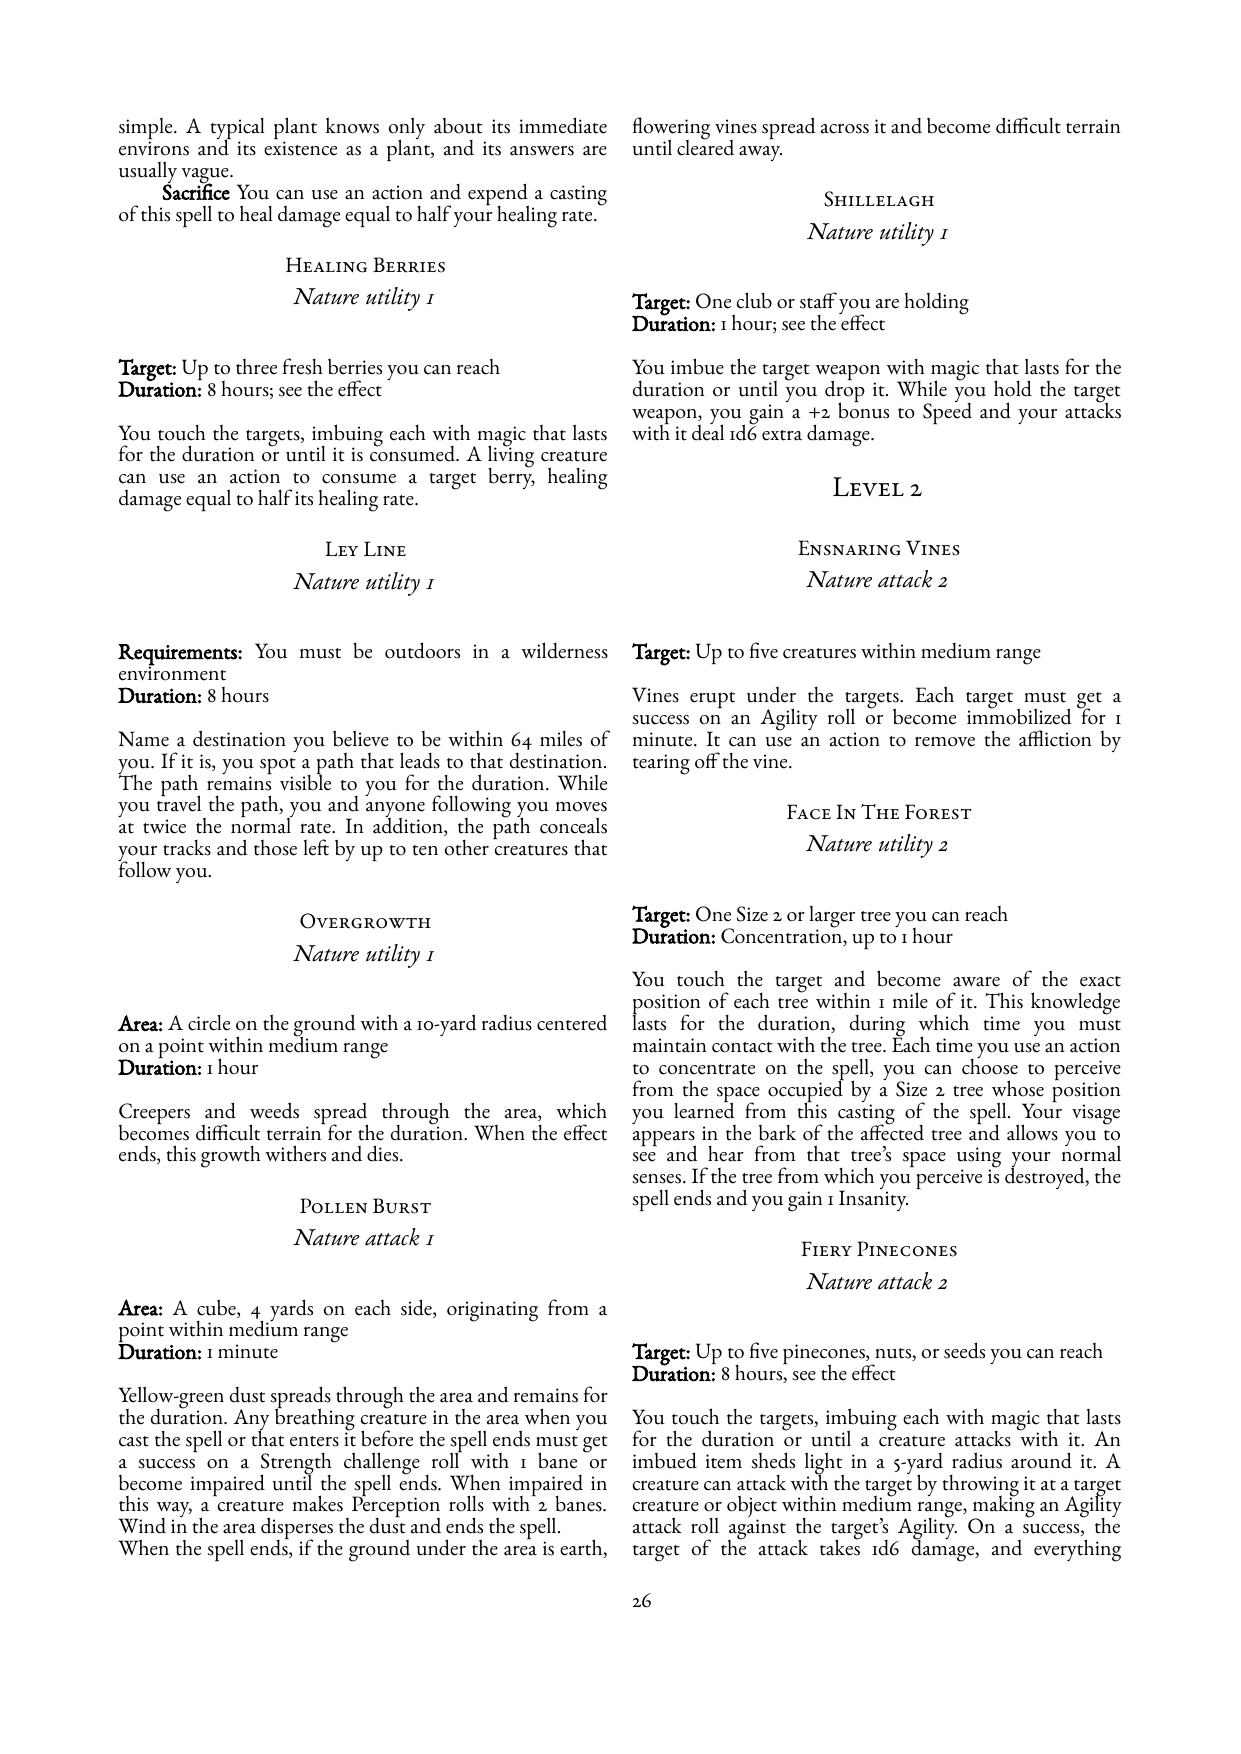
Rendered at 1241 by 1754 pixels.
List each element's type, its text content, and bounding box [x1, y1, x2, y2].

list Duration: 8 hours [118, 687, 608, 709]
subtitle Pollen Burst [118, 1198, 608, 1219]
text Sacrifice You can use an action and expend a casting of this spell to heal damage equal to half your healing rate. [118, 184, 608, 227]
text Vines erupt under the targets. Each target must get a success on an Agility roll or become immobilized for 1 minute. It can use an action to remove the affliction by tearing off the vine. [632, 677, 1122, 774]
text Creepers and weeds spread through the area, which becomes difficult terrain for the duration. When the effect ends, this growth withers and dies. [118, 1093, 608, 1168]
list Target: Up to five creatures within medium range [632, 624, 1122, 665]
list Duration: 1 minute [118, 1343, 608, 1365]
list Target: Up to three fresh berries you can reach [118, 341, 608, 381]
text You imbue the target weapon with magic that lasts for the duration or until you drop it. While you hold the target weapon, you gain a +2 bonus to Speed and your attacks with it deal 1d6 extra damage. [632, 349, 1122, 446]
list Duration: Concentration, up to 1 hour [632, 927, 1122, 949]
list Target: One Size 2 or larger tree you can reach [632, 888, 1122, 927]
text When the spell ends, if the ground under the area is earth, [118, 1540, 608, 1562]
subtitle Ley Line [118, 541, 608, 563]
text You touch the targets, imbuing each with magic that lasts for the duration or until it is consumed. A living creature can use an action to consume a target berry, healing damage equal to half its healing rate. [118, 414, 608, 512]
text Yellow-green dust spreads through the area and remains for the duration. Any breathing creature in the area when you cast the spell or that enters it before the spell ends must get a success on a Strength challenge roll with 1 bane or become impaired until the spell ends. When impaired in this way, a creature makes Perception rolls with 2 banes. Wind in the area disperses the dust and ends the spell. [118, 1377, 608, 1540]
subtitle Nature utility 1 [118, 288, 608, 312]
subtitle Nature attack 2 [632, 1272, 1122, 1296]
list Target: One club or staff you are holding [632, 276, 1122, 315]
subtitle Nature attack 1 [118, 1228, 608, 1252]
list Area: A circle on the ground with a 10-yard radius centered on a point within medium range [118, 998, 608, 1059]
text flowering vines spread across it and become difficult terrain until cleared away. [632, 118, 1122, 162]
subtitle Nature utility 1 [118, 944, 608, 968]
text simple. A typical plant knows only about its immediate environs and its existence as a plant, and its answers are usually vague. [118, 118, 608, 184]
list Duration: 1 hour; see the effect [632, 315, 1122, 337]
text You touch the target and become aware of the exact position of each tree within 1 mile of it. This knowledge lasts for the duration, during which time you must maintain contact with the tree. Each time you use an action to concentrate on the spell, you can choose to perceive from the space occupied by a Size 2 tree whose position you learned from this casting of the spell. Your visage appears in the bark of the affected tree and allows you to see and hear from that tree’s space using your normal senses. If the tree from which you perceive is destroyed, the spell ends and you gain 1 Insanity. [632, 961, 1122, 1212]
list Target: Up to five pinecones, nuts, or seeds you can reach [632, 1326, 1122, 1365]
subtitle Face In The Forest [632, 804, 1122, 826]
subtitle Nature attack 2 [632, 570, 1122, 594]
subtitle Nature utility 2 [632, 834, 1122, 859]
list Duration: 8 hours; see the effect [118, 381, 608, 402]
subtitle Nature utility 1 [118, 572, 608, 596]
text Name a destination you believe to be within 64 miles of you. If it is, you spot a path that leads to that destination. The path remains visible to you for the duration. While you travel the path, you and anyone following you moves at twice the normal rate. In addition, the path conceals your tracks and those left by up to ten other creatures that follow you. [118, 721, 608, 884]
subtitle Level 2 [632, 476, 1122, 504]
list Duration: 1 hour [118, 1059, 608, 1081]
subtitle Ensnaring Vines [632, 539, 1122, 561]
list Duration: 8 hours, see the effect [632, 1365, 1122, 1387]
list Area: A cube, 4 yards on each side, originating from a point within medium range [118, 1282, 608, 1343]
subtitle Nature utility 1 [632, 222, 1122, 246]
subtitle Shillelagh [632, 191, 1122, 213]
subtitle Healing Berries [118, 257, 608, 279]
text You touch the targets, imbuing each with magic that lasts for the duration or until a creature attacks with it. An imbued item sheds light in a 5-yard radius around it. A creature can attack with the target by throwing it at a target creature or object within medium range, making an Agility attack roll against the target’s Agility. On a success, the target of the attack takes 1d6 damage, and everything [632, 1399, 1122, 1562]
subtitle Fiery Pinecones [632, 1241, 1122, 1263]
subtitle Overgrowth [118, 913, 608, 935]
list Requirements: You must be outdoors in a wilderness environment [118, 626, 608, 687]
